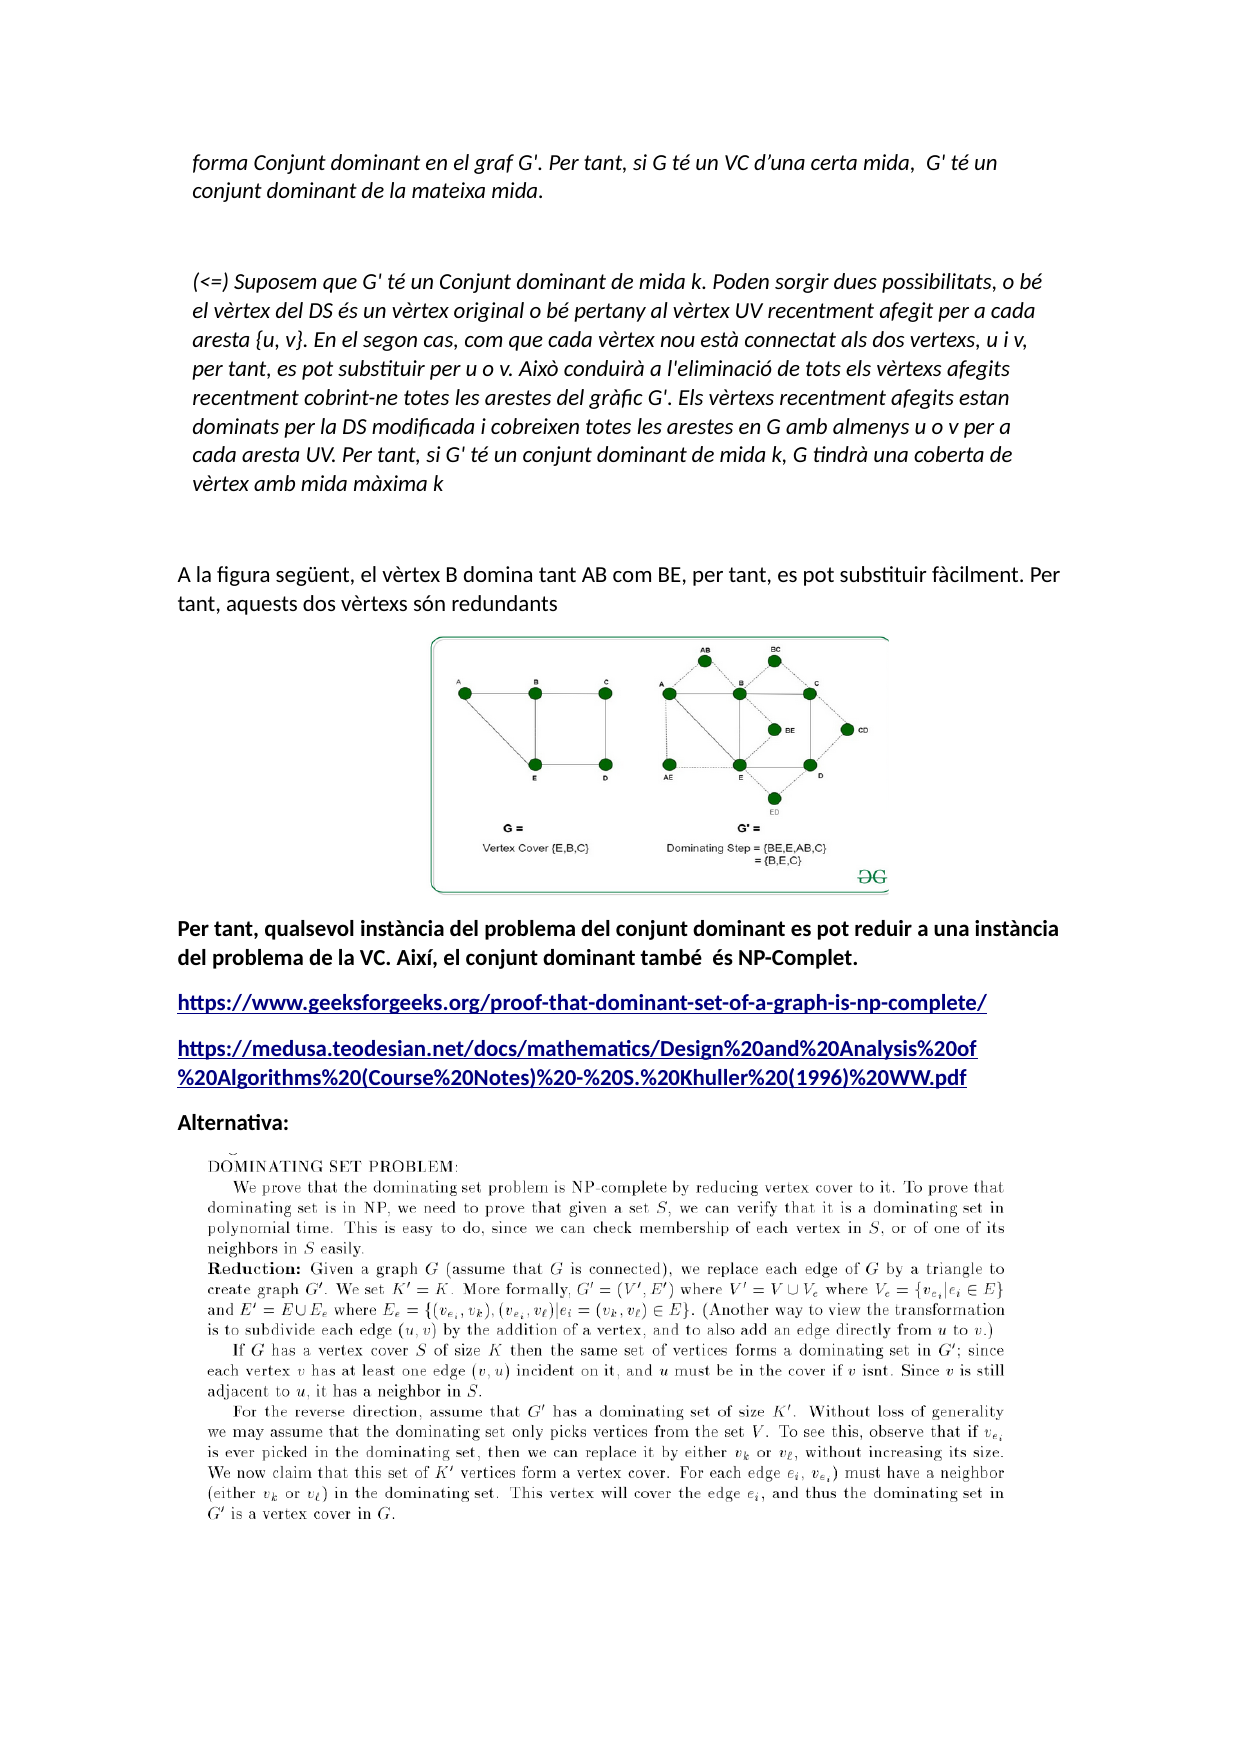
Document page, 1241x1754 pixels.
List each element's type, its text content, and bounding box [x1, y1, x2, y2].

text https://www.geeksforgeeks.org/proof-that-dominant-set-of-a-graph-is-np-complete/ [177, 988, 1063, 1016]
text Per tant, qualsevol instància del problema del conjunt dominant es pot reduir a una instància del problema de la VC. Així, el conjunt dominant també és NP-Complet. [177, 914, 1063, 971]
text https://medusa.teodesian.net/docs/mathematics/Design%20and%20Analysis%20of%20Algorithms%20(Course%20Notes)%20-%20S.%20Khuller%20(1996)%20WW.pdf [177, 1034, 1063, 1091]
text (<=) Suposem que G' té un Conjunt dominant de mida k. Poden sorgir dues possibilitats, o bé el vèrtex del DS és un vèrtex original o bé pertany al vèrtex UV recentment afegit per a cada aresta {u, v}. En el segon cas, com que cada vèrtex nou està connectat als dos vertexs, u i v, per tant, es pot substituir per u o v. Això conduirà a l'eliminació de tots els vèrtexs afegits recentment cobrint-ne totes les arestes del gràfic G'. Els vèrtexs recentment afegits estan dominats per la DS modificada i cobreixen totes les arestes en G amb almenys u o v per a cada aresta UV. Per tant, si G' té un conjunt dominant de mida k, G tindrà una coberta de vèrtex amb mida màxima k [192, 267, 1063, 497]
text Alternativa: [177, 1108, 1063, 1136]
text A la figura següent, el vèrtex B domina tant AB com BE, per tant, es pot substituir fàcilment. Per tant, aquests dos vèrtexs són redundants [177, 561, 1063, 617]
text forma Conjunt dominant en el graf G'. Per tant, si G té un VC d’una certa mida, G' té un conjunt dominant de la mateixa mida. [192, 148, 1063, 204]
